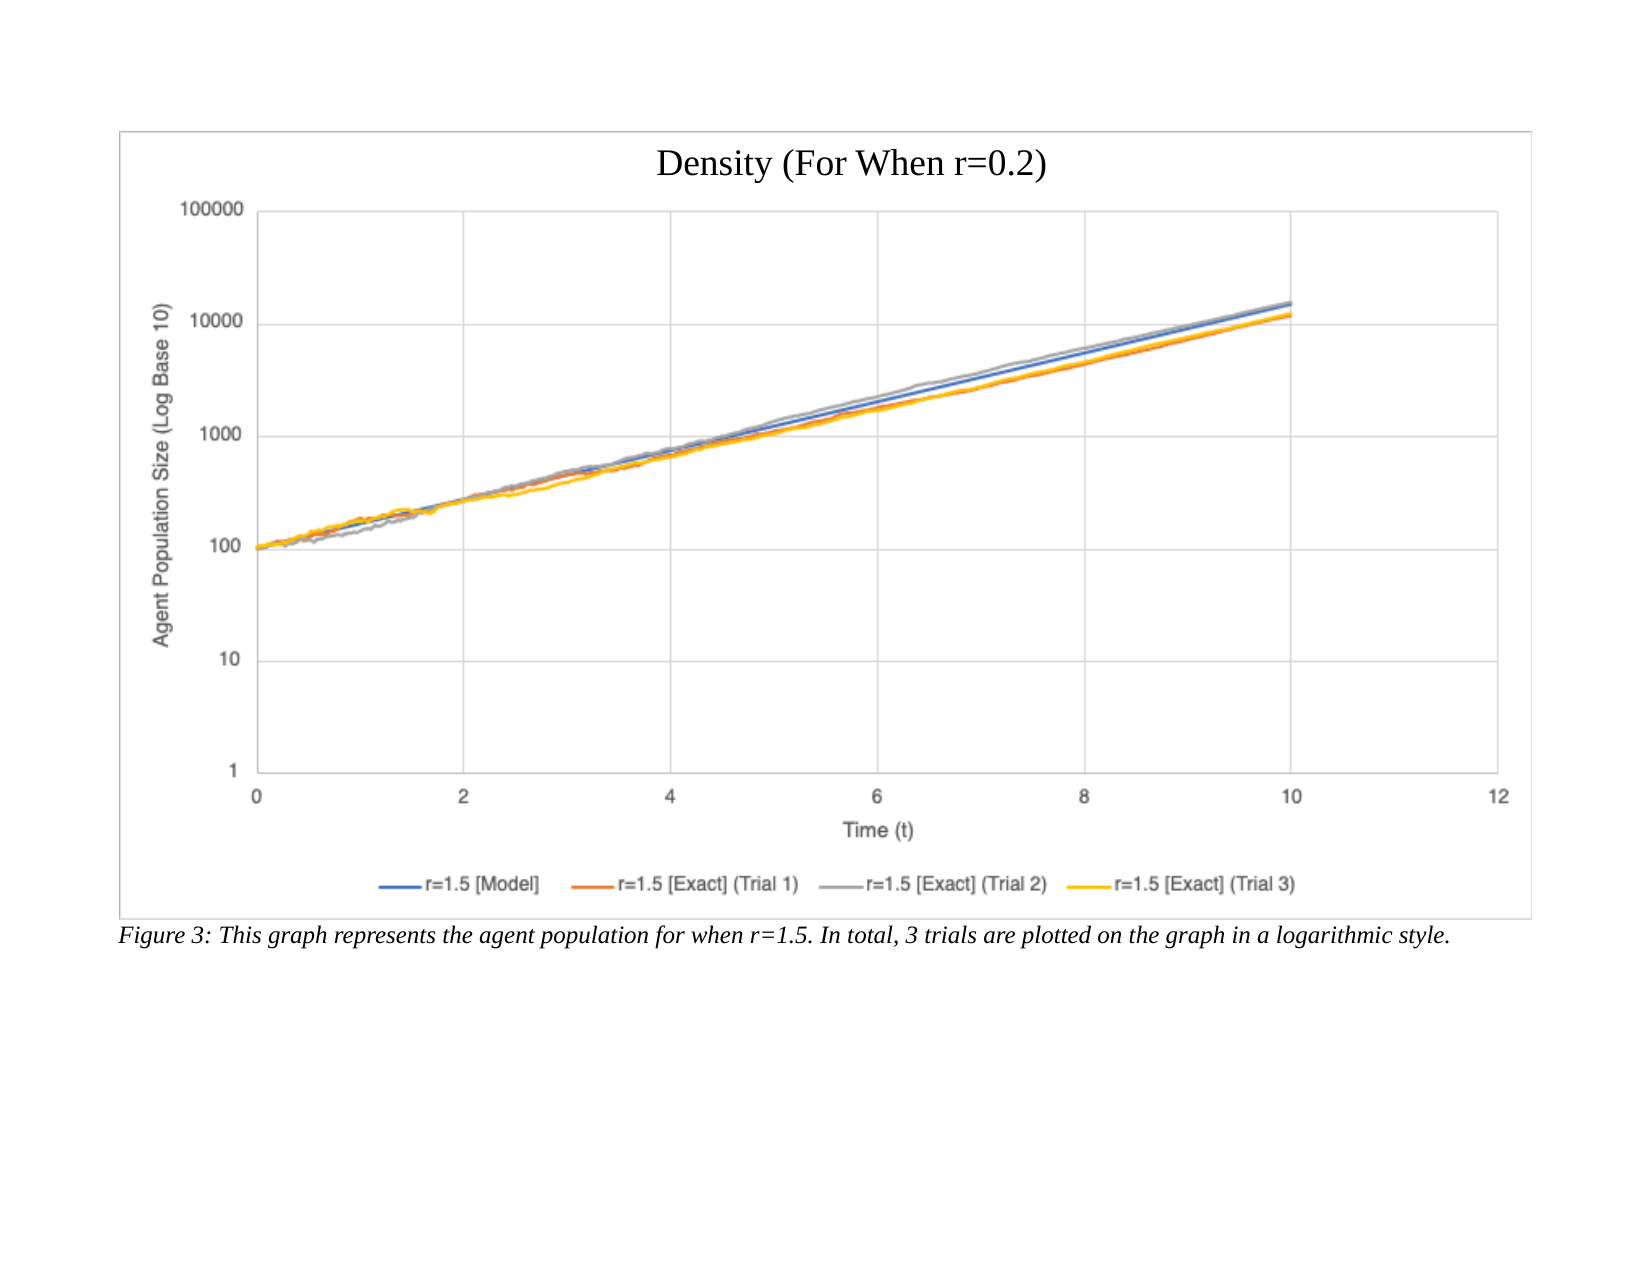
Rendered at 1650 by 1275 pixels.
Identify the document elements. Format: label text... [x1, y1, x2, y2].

picture [118, 130, 1533, 920]
text Figure 3: This graph represents the agent population for when r=1.5. In total, 3 trials are plotted on the graph in a logarithmic style. [118, 920, 1532, 949]
